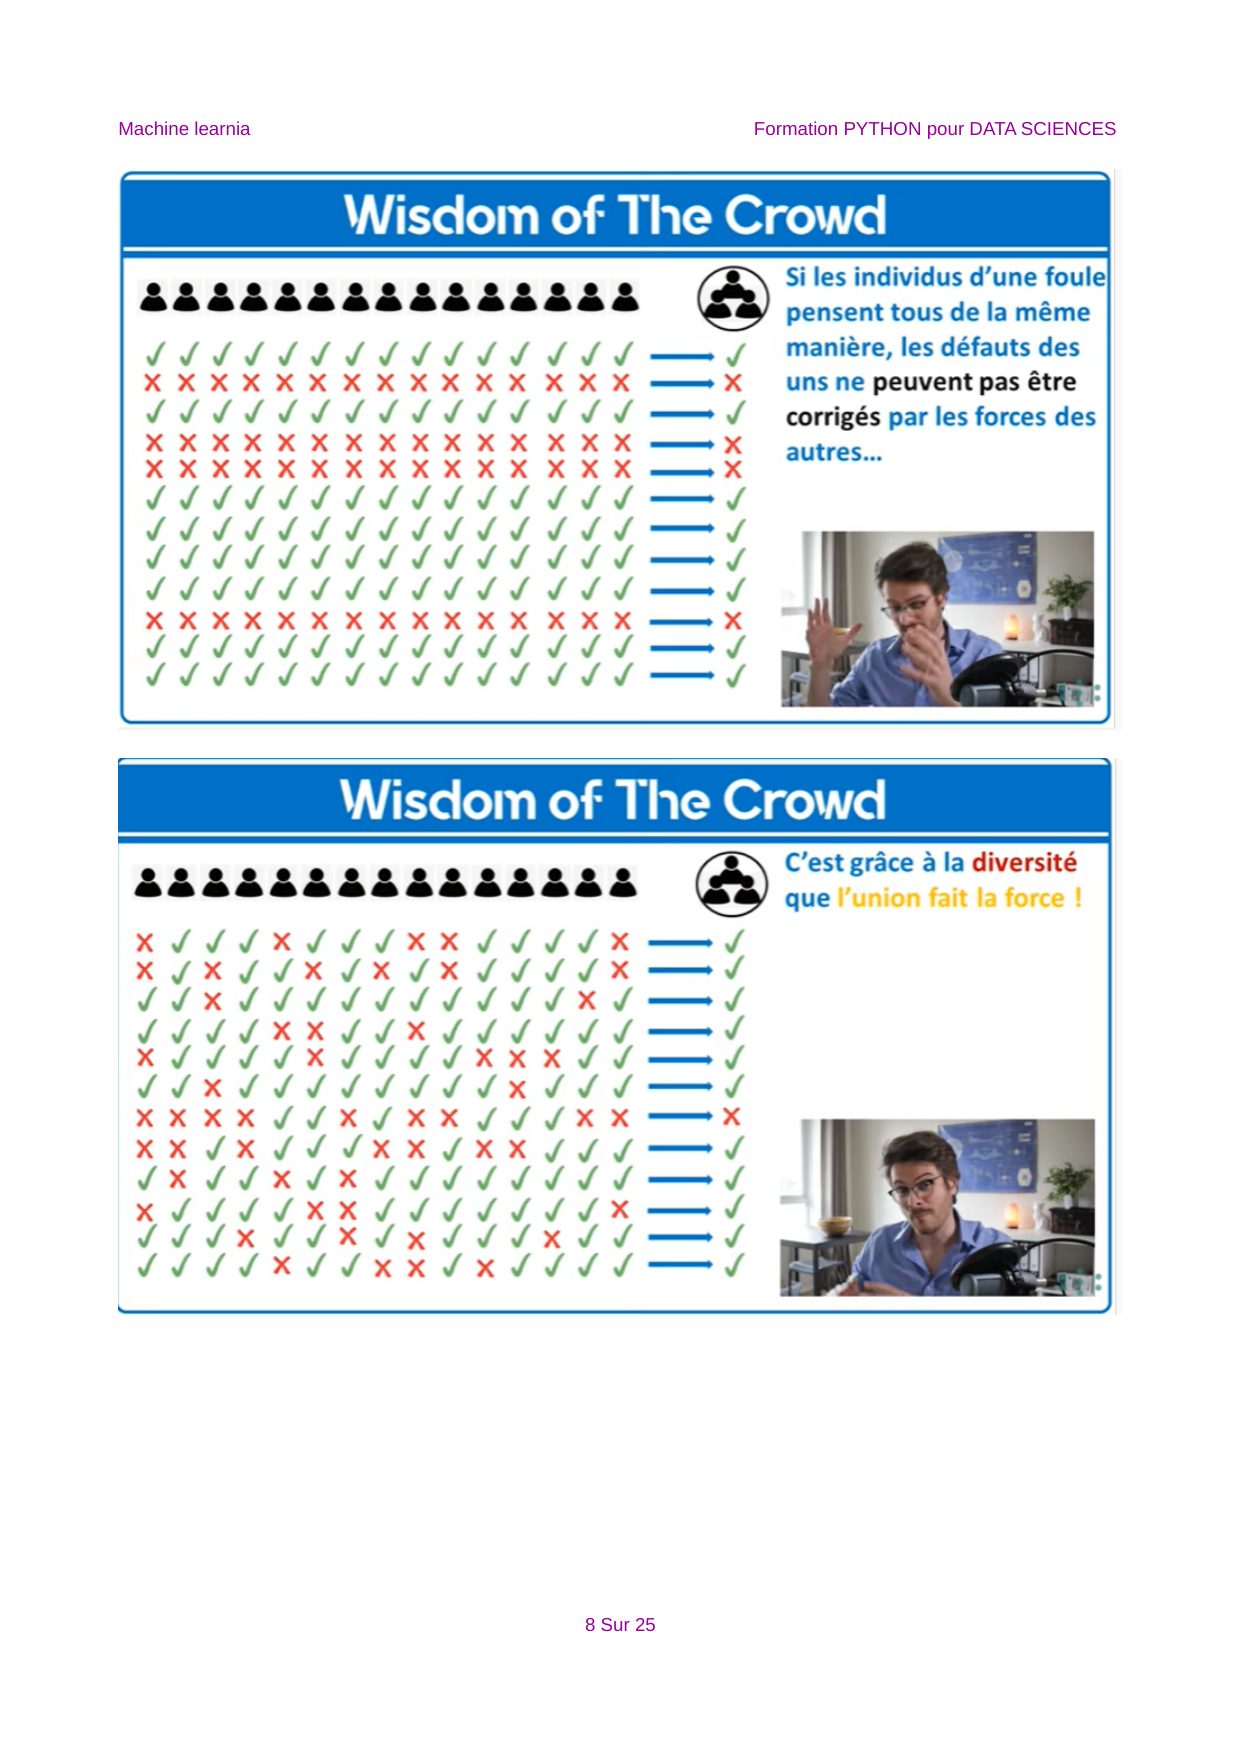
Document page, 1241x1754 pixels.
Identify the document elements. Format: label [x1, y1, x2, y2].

picture [118, 758, 1122, 1315]
picture [118, 169, 1122, 731]
